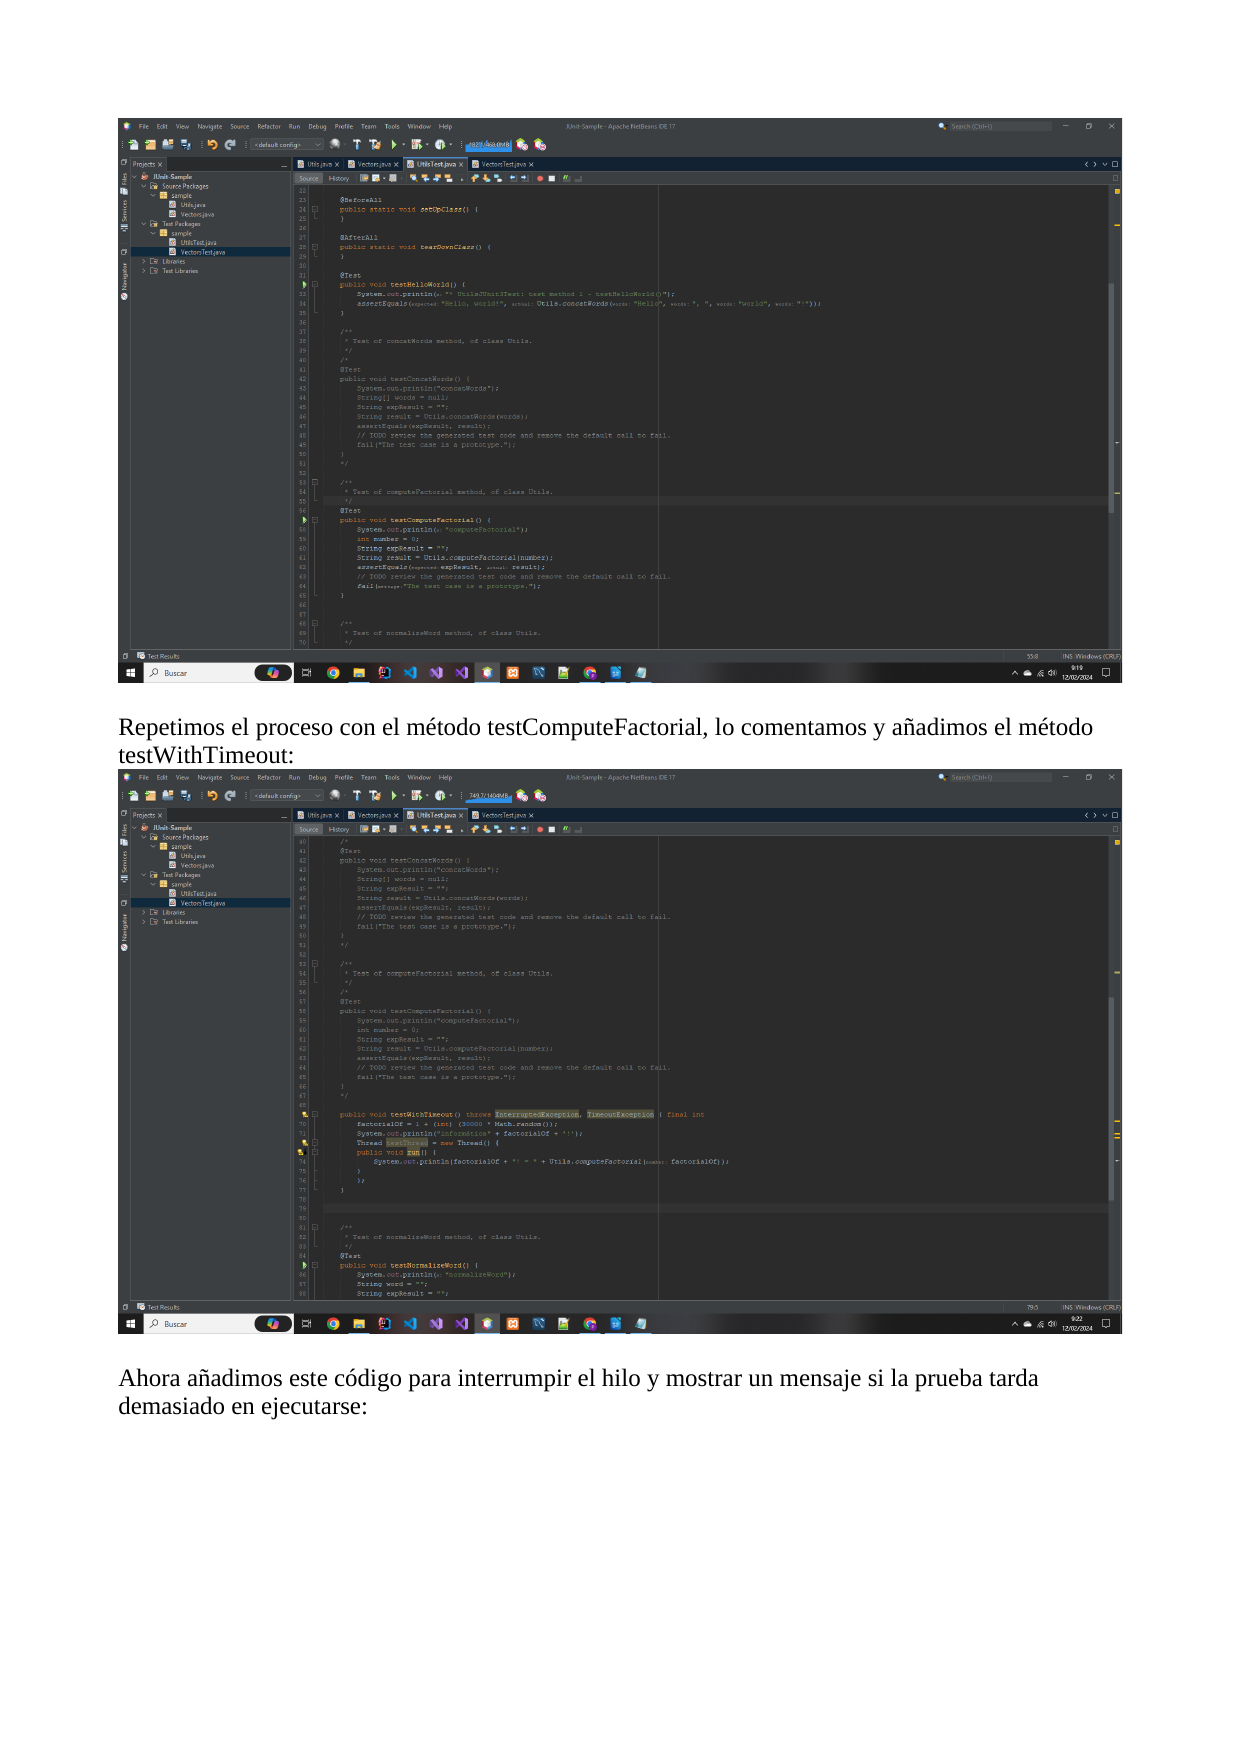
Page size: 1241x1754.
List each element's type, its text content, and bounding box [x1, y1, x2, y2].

picture [118, 118, 1123, 683]
picture [118, 769, 1123, 1334]
text Repetimos el proceso con el método testComputeFactorial, lo comentamos y añadimos el método testWithTimeout: [118, 712, 1122, 769]
text Ahora añadimos este código para interrumpir el hilo y mostrar un mensaje si la prueba tarda demasiado en ejecutarse: [118, 1363, 1122, 1420]
